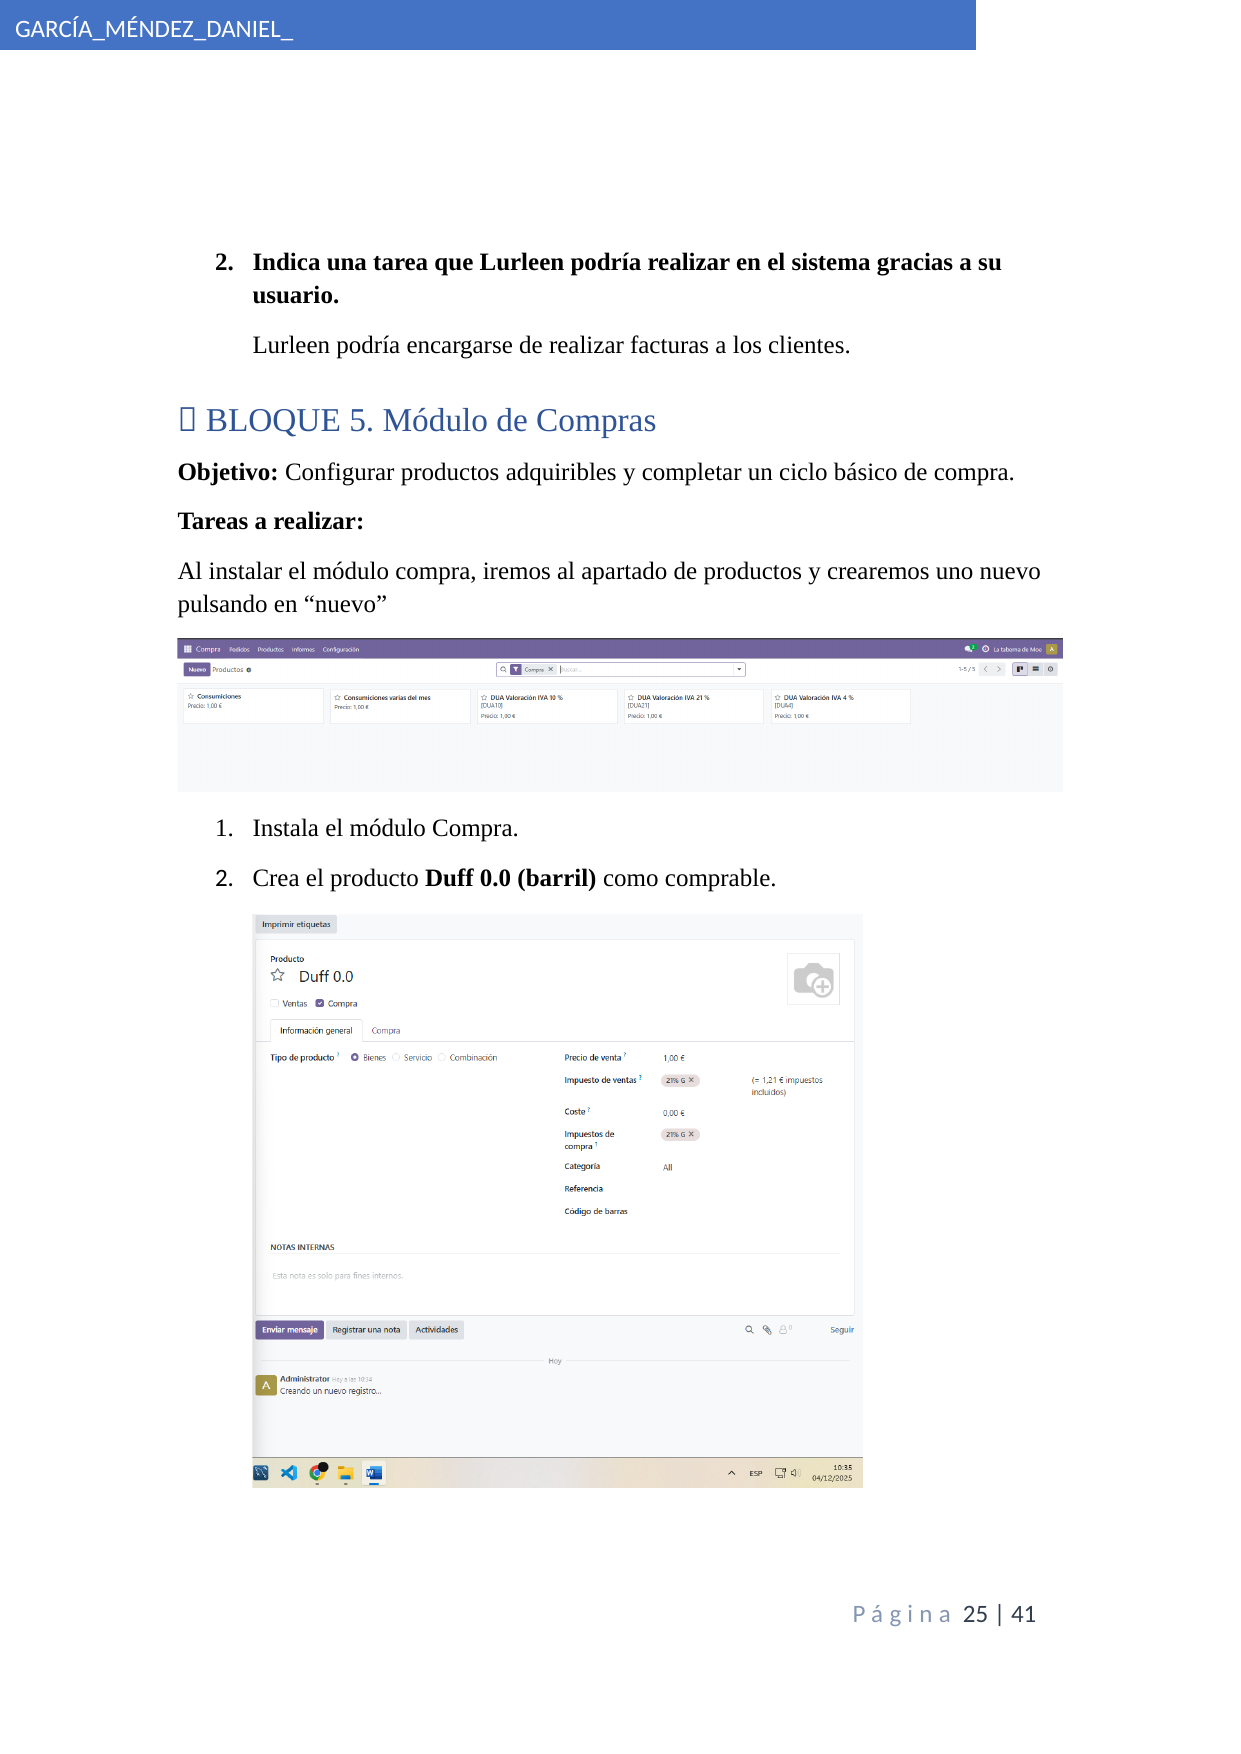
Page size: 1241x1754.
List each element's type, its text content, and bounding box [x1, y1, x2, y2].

text Al instalar el módulo compra, iremos al apartado de productos y crearemos uno nuevo pulsando en “nuevo” [177, 556, 1063, 618]
list Instala el módulo Compra. [215, 813, 1063, 842]
text Objetivo: Configurar productos adquiribles y completar un ciclo básico de compra. [177, 457, 1063, 485]
subtitle 🔹 BLOQUE 5. Módulo de Compras [177, 396, 1063, 441]
text Tareas a realizar: [177, 506, 1063, 535]
list Indica una tarea que Lurleen podría realizar en el sistema gracias a su usuario. [215, 247, 1063, 309]
text Lurleen podría encargarse de realizar facturas a los clientes. [252, 330, 1063, 358]
list Crea el producto Duff 0.0 (barril) como comprable. [215, 863, 1063, 893]
